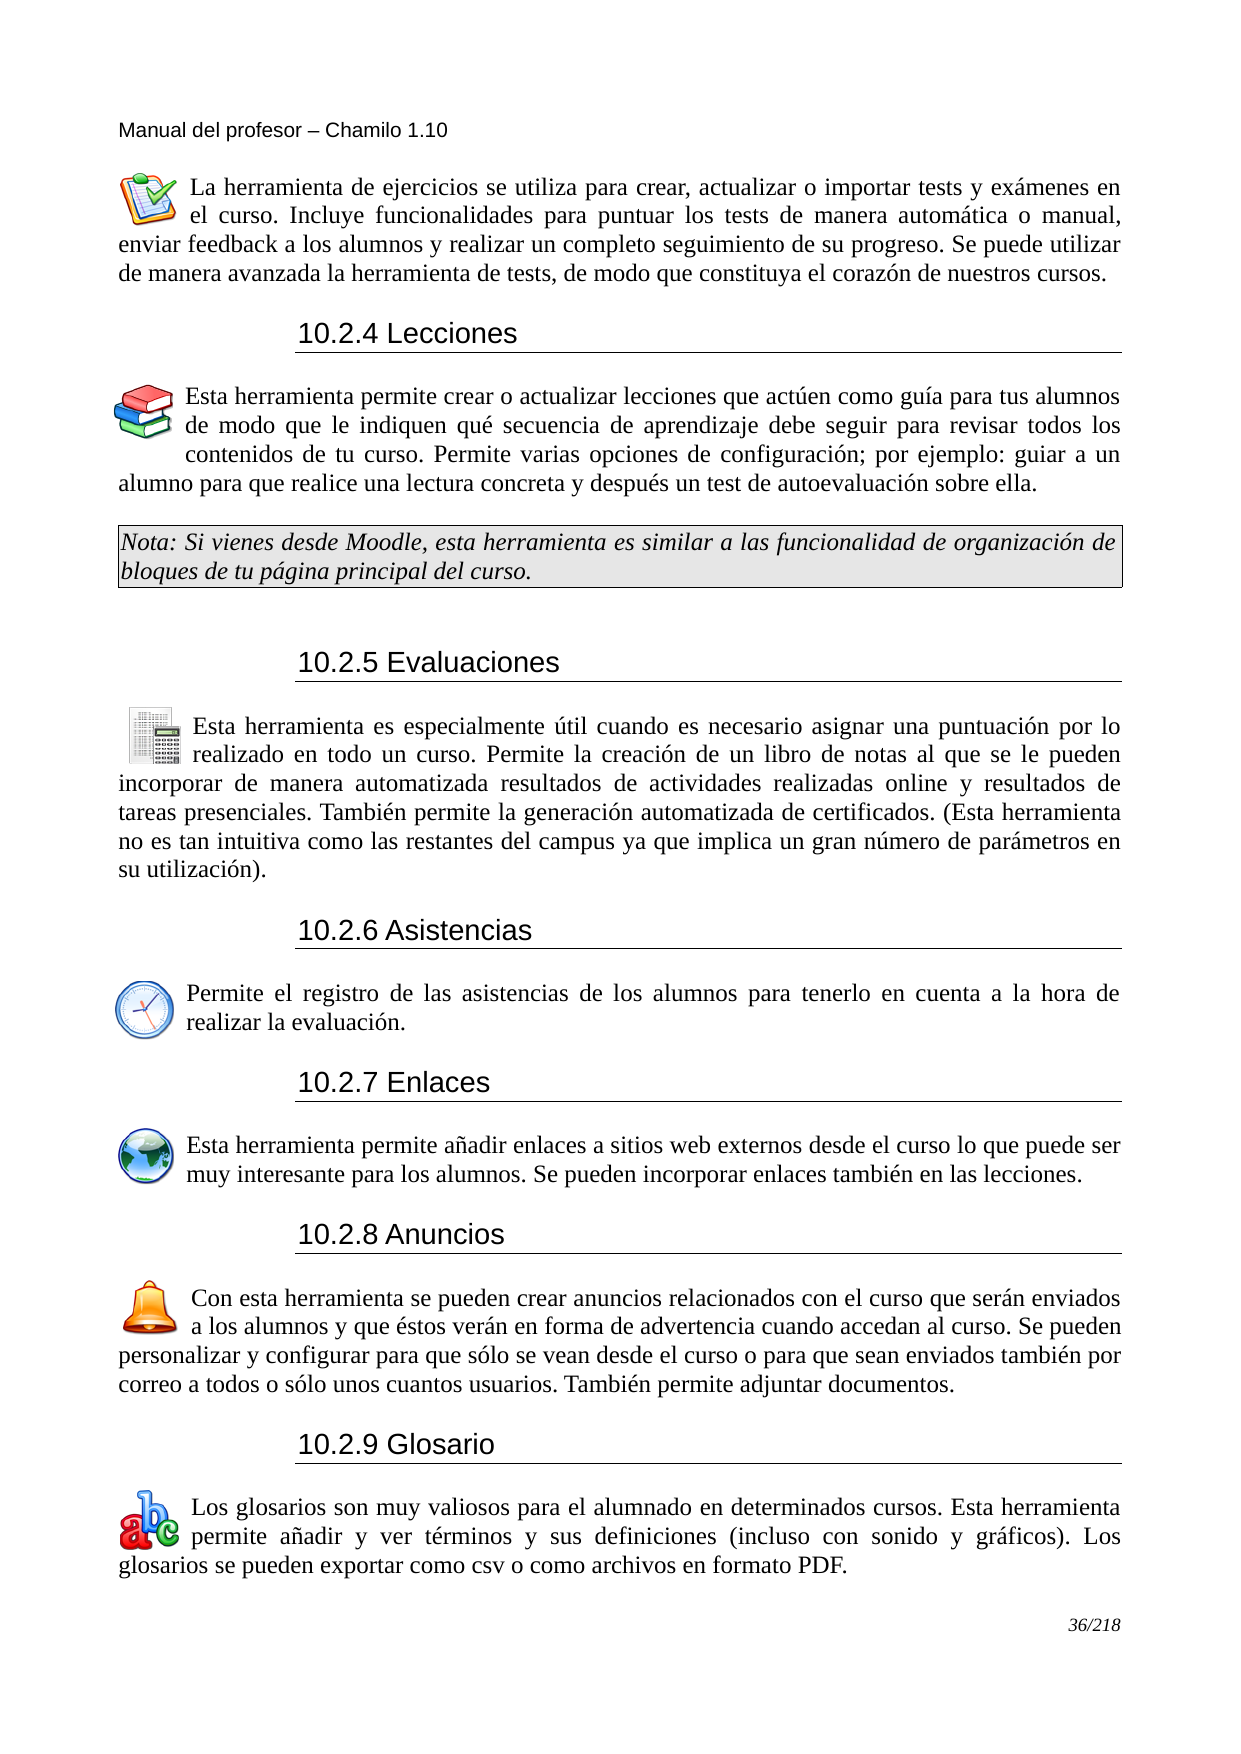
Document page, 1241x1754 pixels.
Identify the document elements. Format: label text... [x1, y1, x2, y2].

subtitle 10.2.6 Asistencias [295, 913, 1122, 948]
subtitle 10.2.5 Evaluaciones [295, 645, 1122, 681]
text La herramienta de ejercicios se utiliza para crear, actualizar o importar tests y exámenes en el curso. Incluye funcionalidades para puntuar los tests de manera automática o manual, enviar feedback a los alumnos y realizar un completo seguimiento de su progreso. Se puede utilizar de manera avanzada la herramienta de tests, de modo que constituya el corazón de nuestros cursos. [118, 172, 1122, 287]
text Con esta herramienta se pueden crear anuncios relacionados con el curso que serán enviados a los alumnos y que éstos verán en forma de advertencia cuando accedan al curso. Se pueden personalizar y configurar para que sólo se vean desde el curso o para que sean enviados también por correo a todos o sólo unos cuantos usuarios. También permite adjuntar documentos. [118, 1283, 1122, 1398]
picture [113, 381, 173, 441]
text Nota: Si vienes desde Moodle, esta herramienta es similar a las funcionalidad de organización de bloques de tu página principal del curso. [119, 526, 1122, 587]
picture [115, 1125, 175, 1185]
subtitle 10.2.9 Glosario [295, 1427, 1122, 1463]
picture [121, 704, 181, 764]
text Esta herramienta permite añadir enlaces a sitios web externos desde el curso lo que puede ser muy interesante para los alumnos. Se pueden incorporar enlaces también en las lecciones. [118, 1130, 1122, 1188]
text Permite el registro de las asistencias de los alumnos para tenerlo en cuenta a la hora de realizar la evaluación. [118, 978, 1122, 1036]
picture [115, 981, 175, 1040]
text Esta herramienta es especialmente útil cuando es necesario asignar una puntuación por lo realizado en todo un curso. Permite la creación de un libro de notas al que se le pueden incorporar de manera automatizada resultados de actividades realizadas online y resultados de tareas presenciales. También permite la generación automatizada de certificados. (Esta herramienta no es tan intuitiva como las restantes del campus ya que implica un gran número de parámetros en su utilización). [118, 711, 1122, 883]
text Esta herramienta permite crear o actualizar lecciones que actúen como guía para tus alumnos de modo que le indiquen qué secuencia de aprendizaje debe seguir para revisar todos los contenidos de tu curso. Permite varias opciones de configuración; por ejemplo: guiar a un alumno para que realice una lectura concreta y después un test de autoevaluación sobre ella. [118, 381, 1122, 496]
picture [120, 1276, 179, 1336]
subtitle 10.2.8 Anuncios [295, 1217, 1122, 1253]
subtitle 10.2.7 Enlaces [295, 1065, 1122, 1101]
subtitle 10.2.4 Lecciones [295, 316, 1122, 352]
picture [118, 170, 178, 229]
picture [120, 1490, 179, 1550]
text Los glosarios son muy valiosos para el alumnado en determinados cursos. Esta herramienta permite añadir y ver términos y sus definiciones (incluso con sonido y gráficos). Los glosarios se pueden exportar como csv o como archivos en formato PDF. [118, 1492, 1122, 1579]
